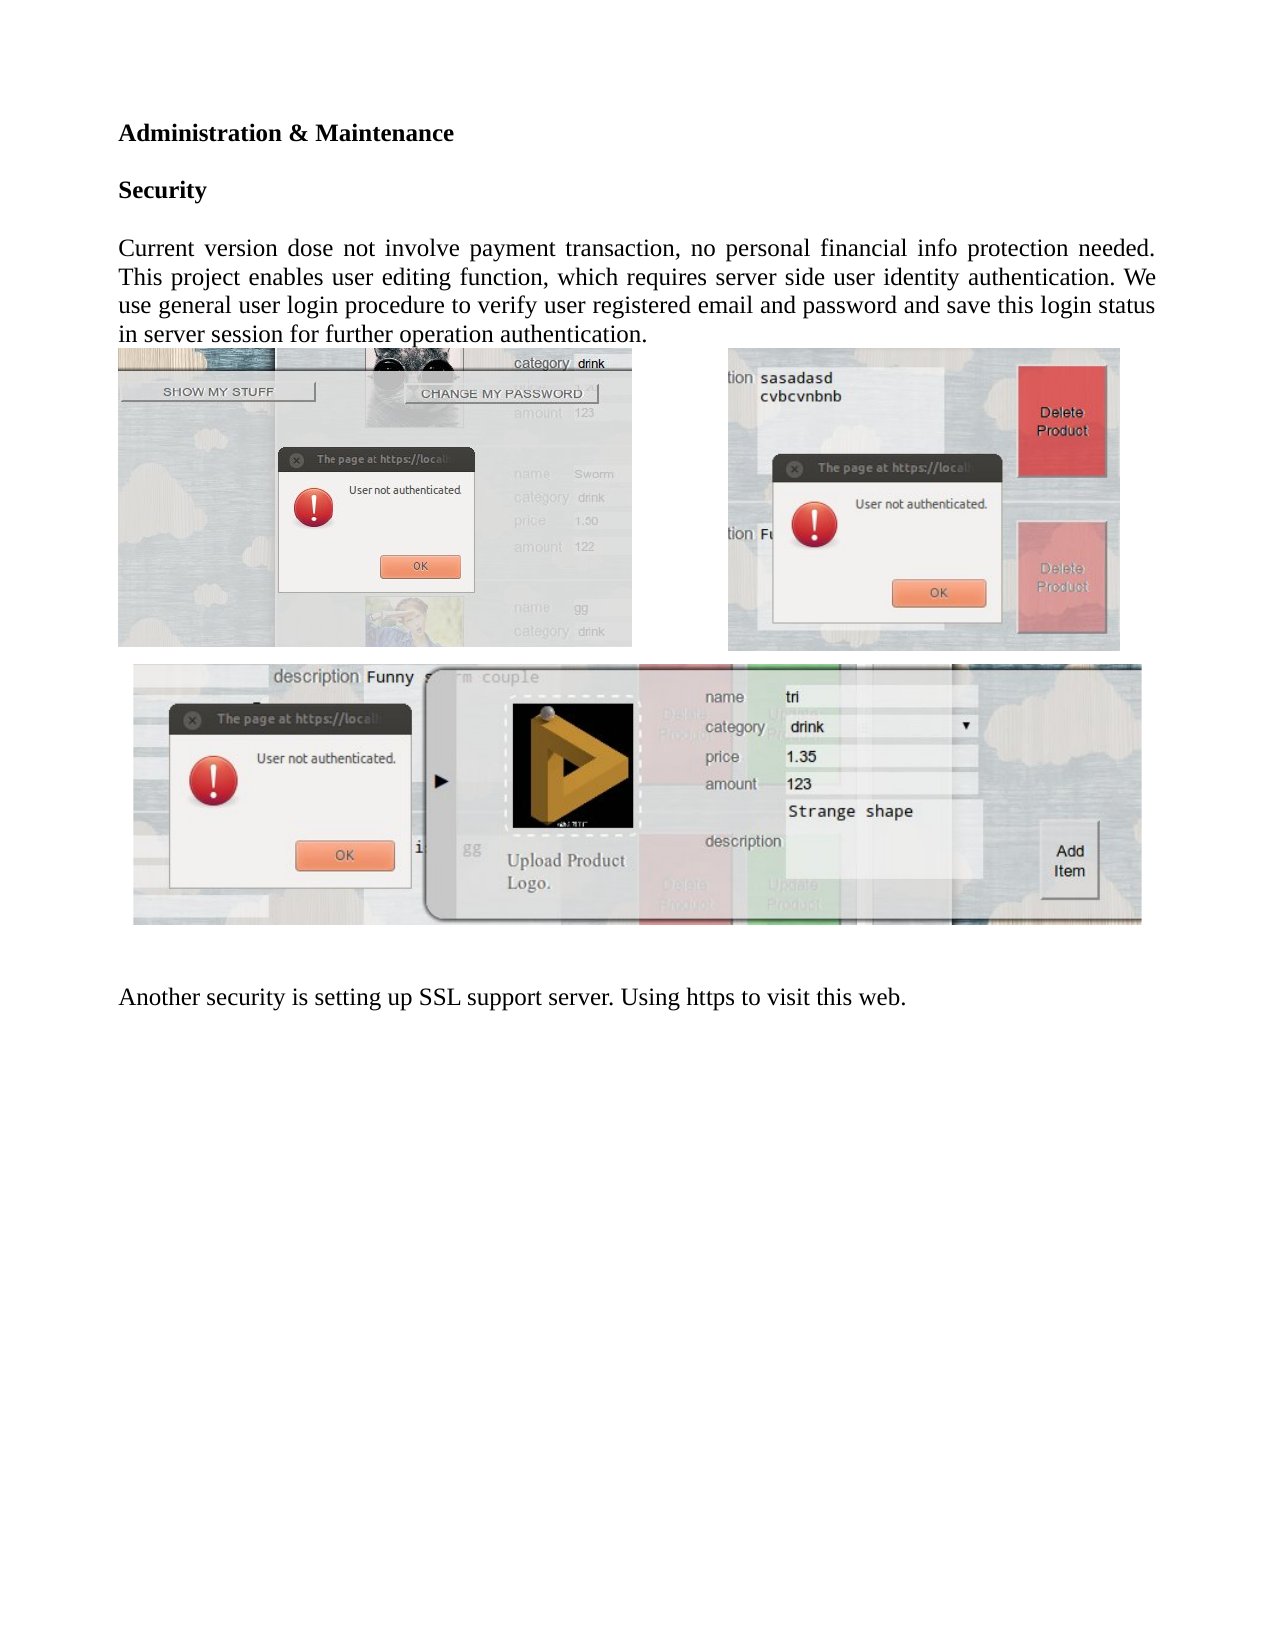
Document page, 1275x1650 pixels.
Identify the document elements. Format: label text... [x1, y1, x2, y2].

text Administration & Maintenance [118, 118, 1157, 147]
picture [133, 664, 1142, 925]
picture [728, 348, 1120, 651]
text Current version dose not involve payment transaction, no personal financial info protection needed. This project enables user editing function, which requires server side user identity authentication. We use general user login procedure to verify user registered email and password and save this login status in server session for further operation authentication. [118, 233, 1157, 348]
picture [118, 348, 632, 647]
text Another security is setting up SSL support server. Using https to visit this web. [118, 982, 1157, 1011]
text Security [118, 176, 1157, 204]
